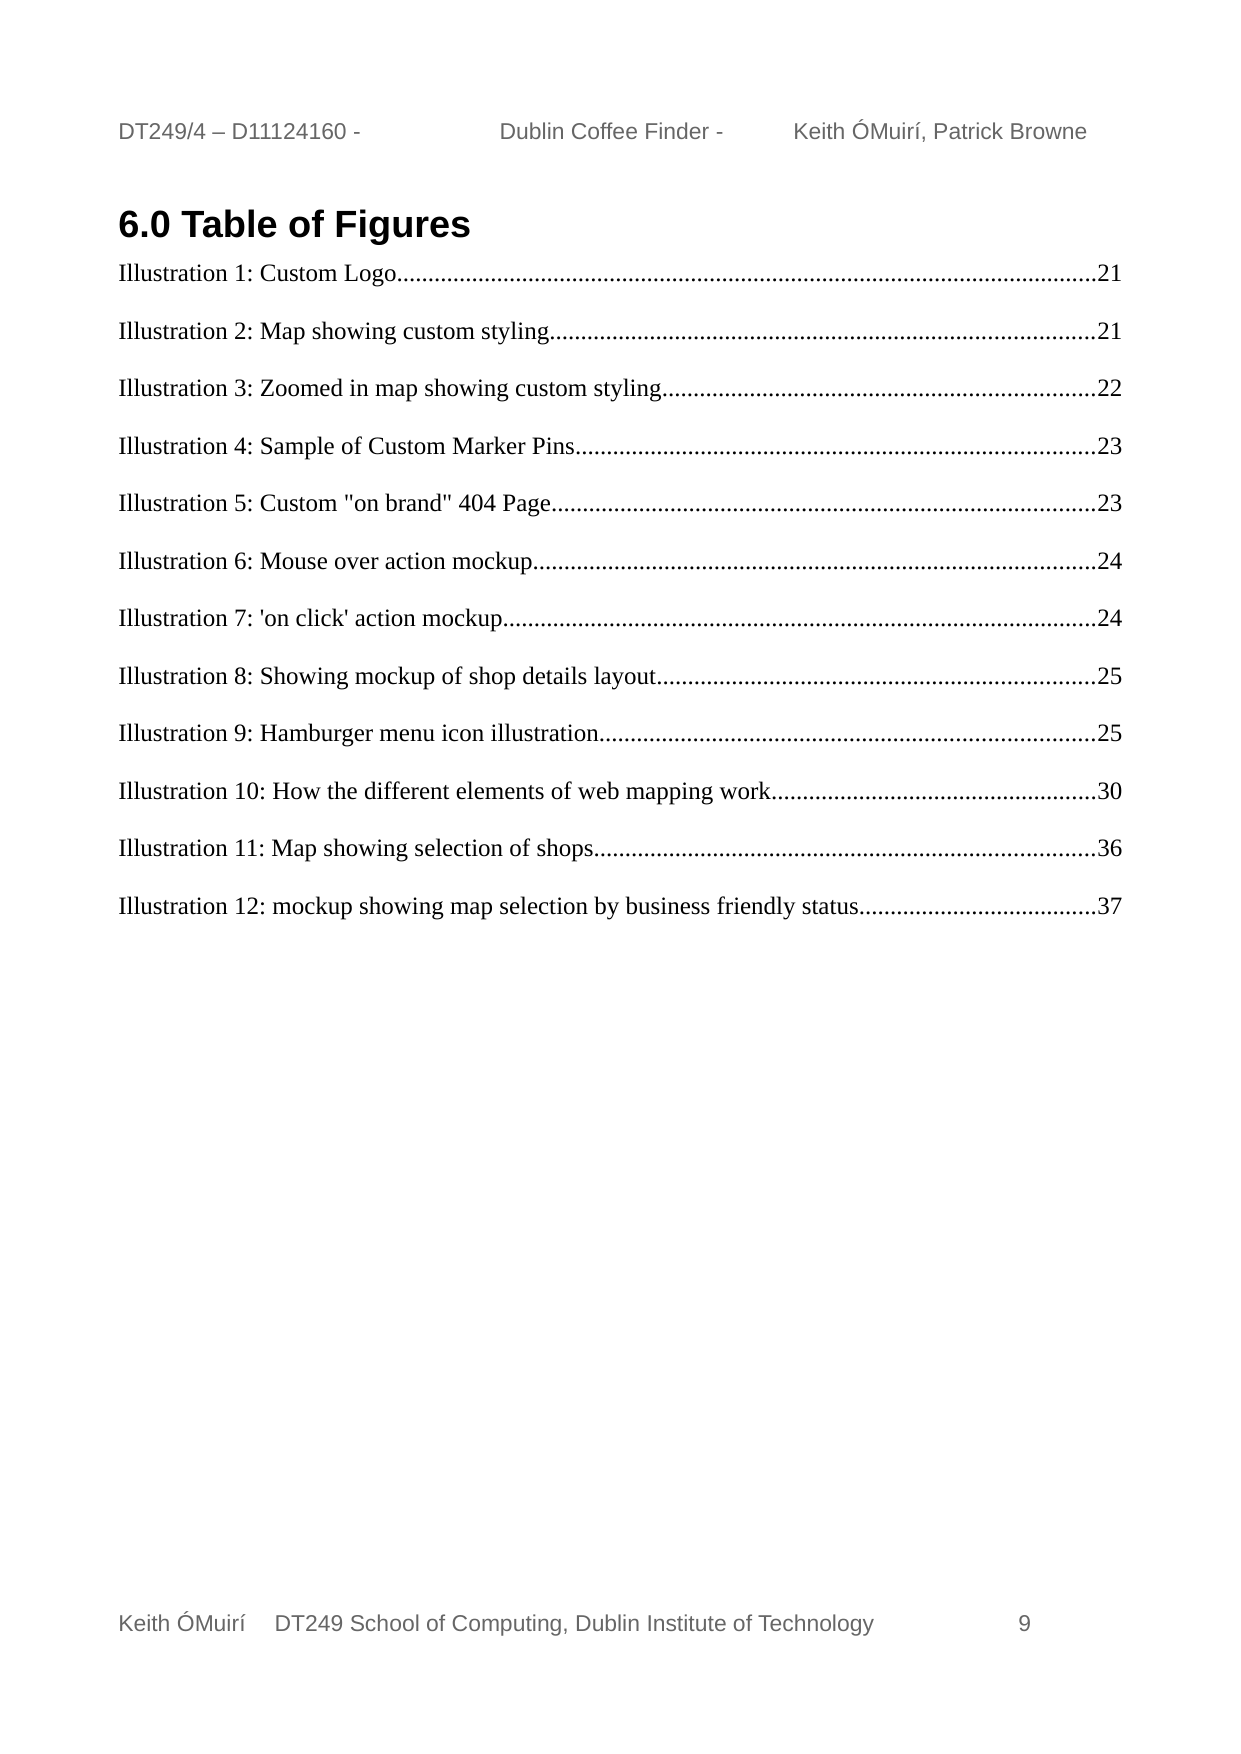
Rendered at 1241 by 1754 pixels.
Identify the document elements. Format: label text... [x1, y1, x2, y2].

subtitle 6.0 Table of Figures [118, 202, 1122, 246]
text Illustration 3: Zoomed in map showing custom styling 22 [118, 373, 1122, 402]
text Illustration 4: Sample of Custom Marker Pins 23 [118, 431, 1122, 459]
text Illustration 11: Map showing selection of shops 36 [118, 833, 1122, 862]
text Illustration 8: Showing mockup of shop details layout 25 [118, 661, 1122, 689]
text Illustration 12: mockup showing map selection by business friendly status 37 [118, 891, 1122, 919]
text Illustration 7: 'on click' action mockup 24 [118, 603, 1122, 632]
text Illustration 10: How the different elements of web mapping work 30 [118, 776, 1122, 804]
text Illustration 1: Custom Logo 21 [118, 258, 1122, 287]
text Illustration 6: Mouse over action mockup 24 [118, 546, 1122, 574]
text Illustration 9: Hamburger menu icon illustration 25 [118, 718, 1122, 747]
text Illustration 2: Map showing custom styling 21 [118, 316, 1122, 344]
text Illustration 5: Custom "on brand" 404 Page 23 [118, 488, 1122, 517]
